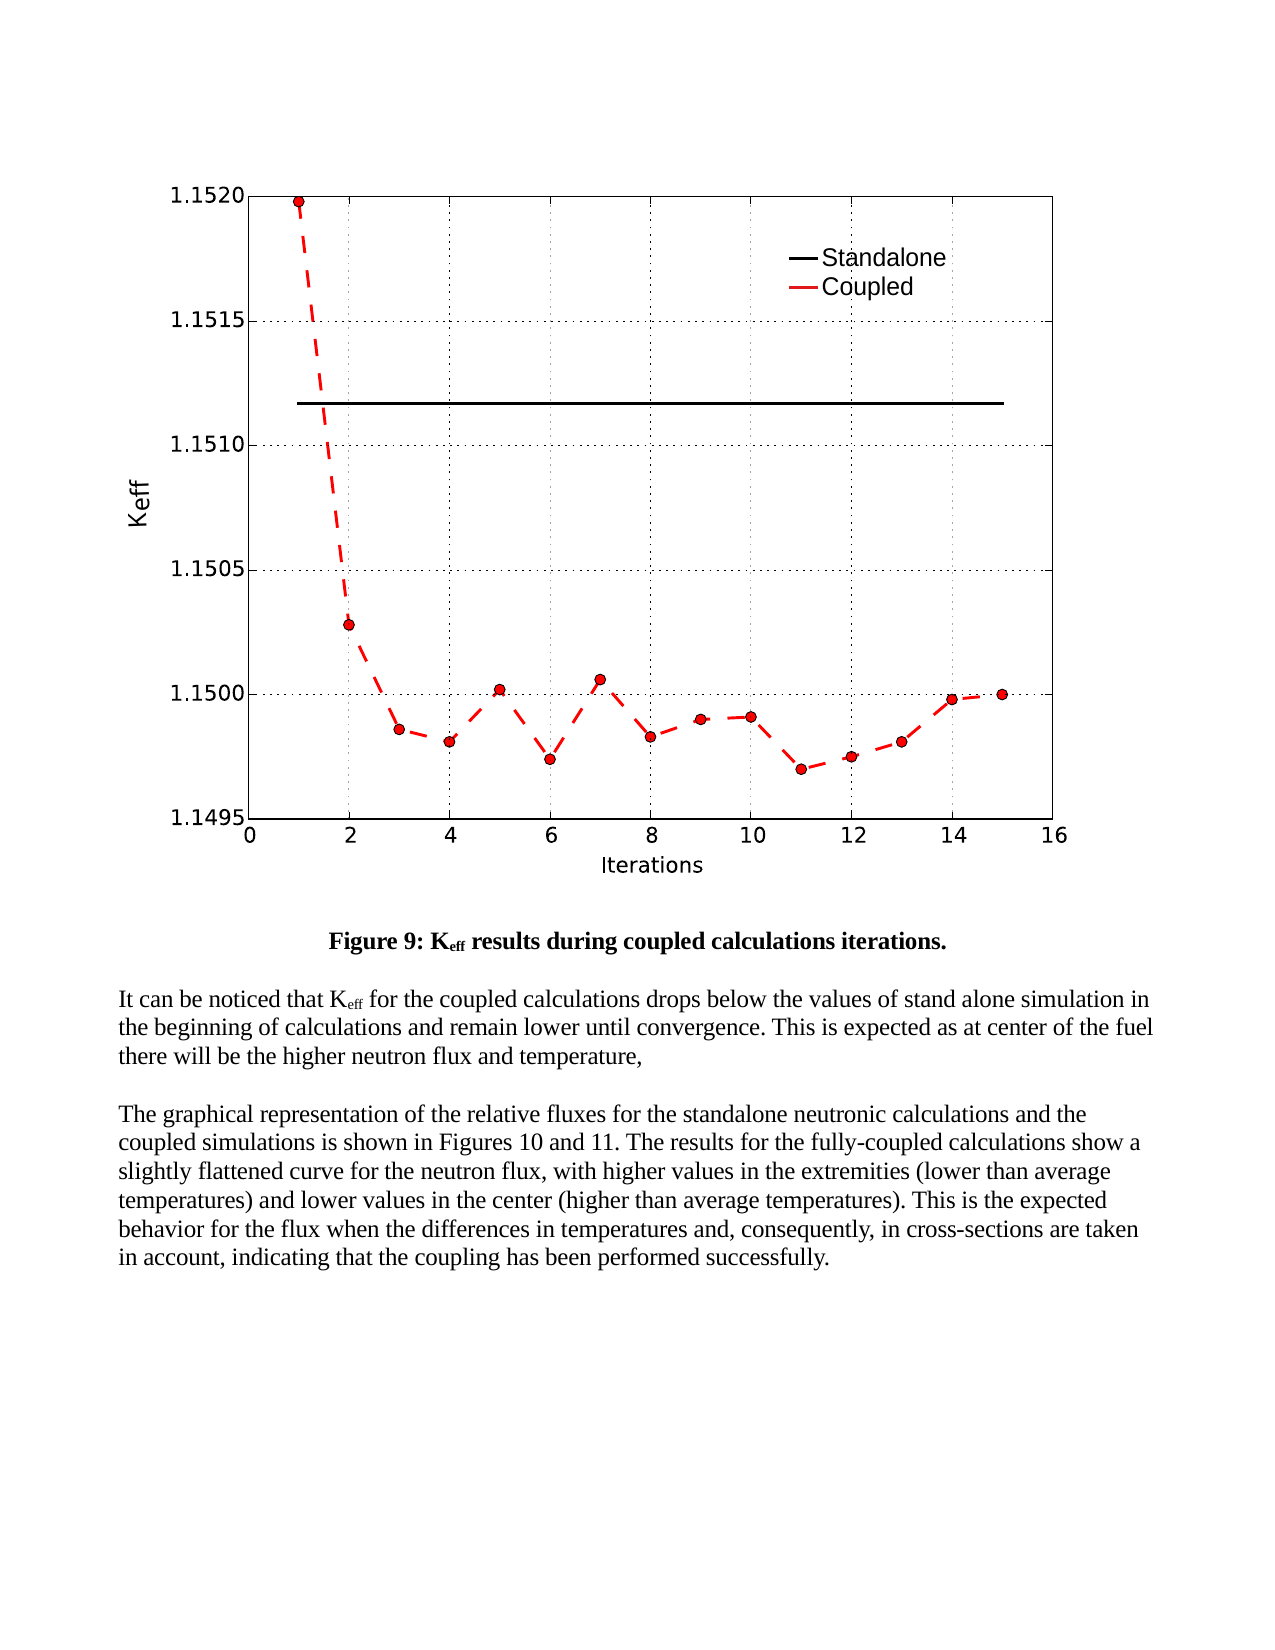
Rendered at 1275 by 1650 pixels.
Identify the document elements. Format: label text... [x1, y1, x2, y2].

text It can be noticed that Keff for the coupled calculations drops below the values of stand alone simulation in the beginning of calculations and remain lower until convergence. This is expected as at center of the fuel there will be the higher neutron flux and temperature, [118, 984, 1157, 1070]
text The graphical representation of the relative fluxes for the standalone neutronic calculations and the coupled simulations is shown in Figures 10 and 11. The results for the fully-coupled calculations show a slightly flattened curve for the neutron flux, with higher values in the extremities (lower than average temperatures) and lower values in the center (higher than average temperatures). This is the expected behavior for the flux when the differences in temperatures and, consequently, in cross-sections are taken in account, indicating that the coupling has been performed successfully. [118, 1099, 1157, 1271]
text Figure 9: Keff results during coupled calculations iterations. [118, 926, 1157, 955]
